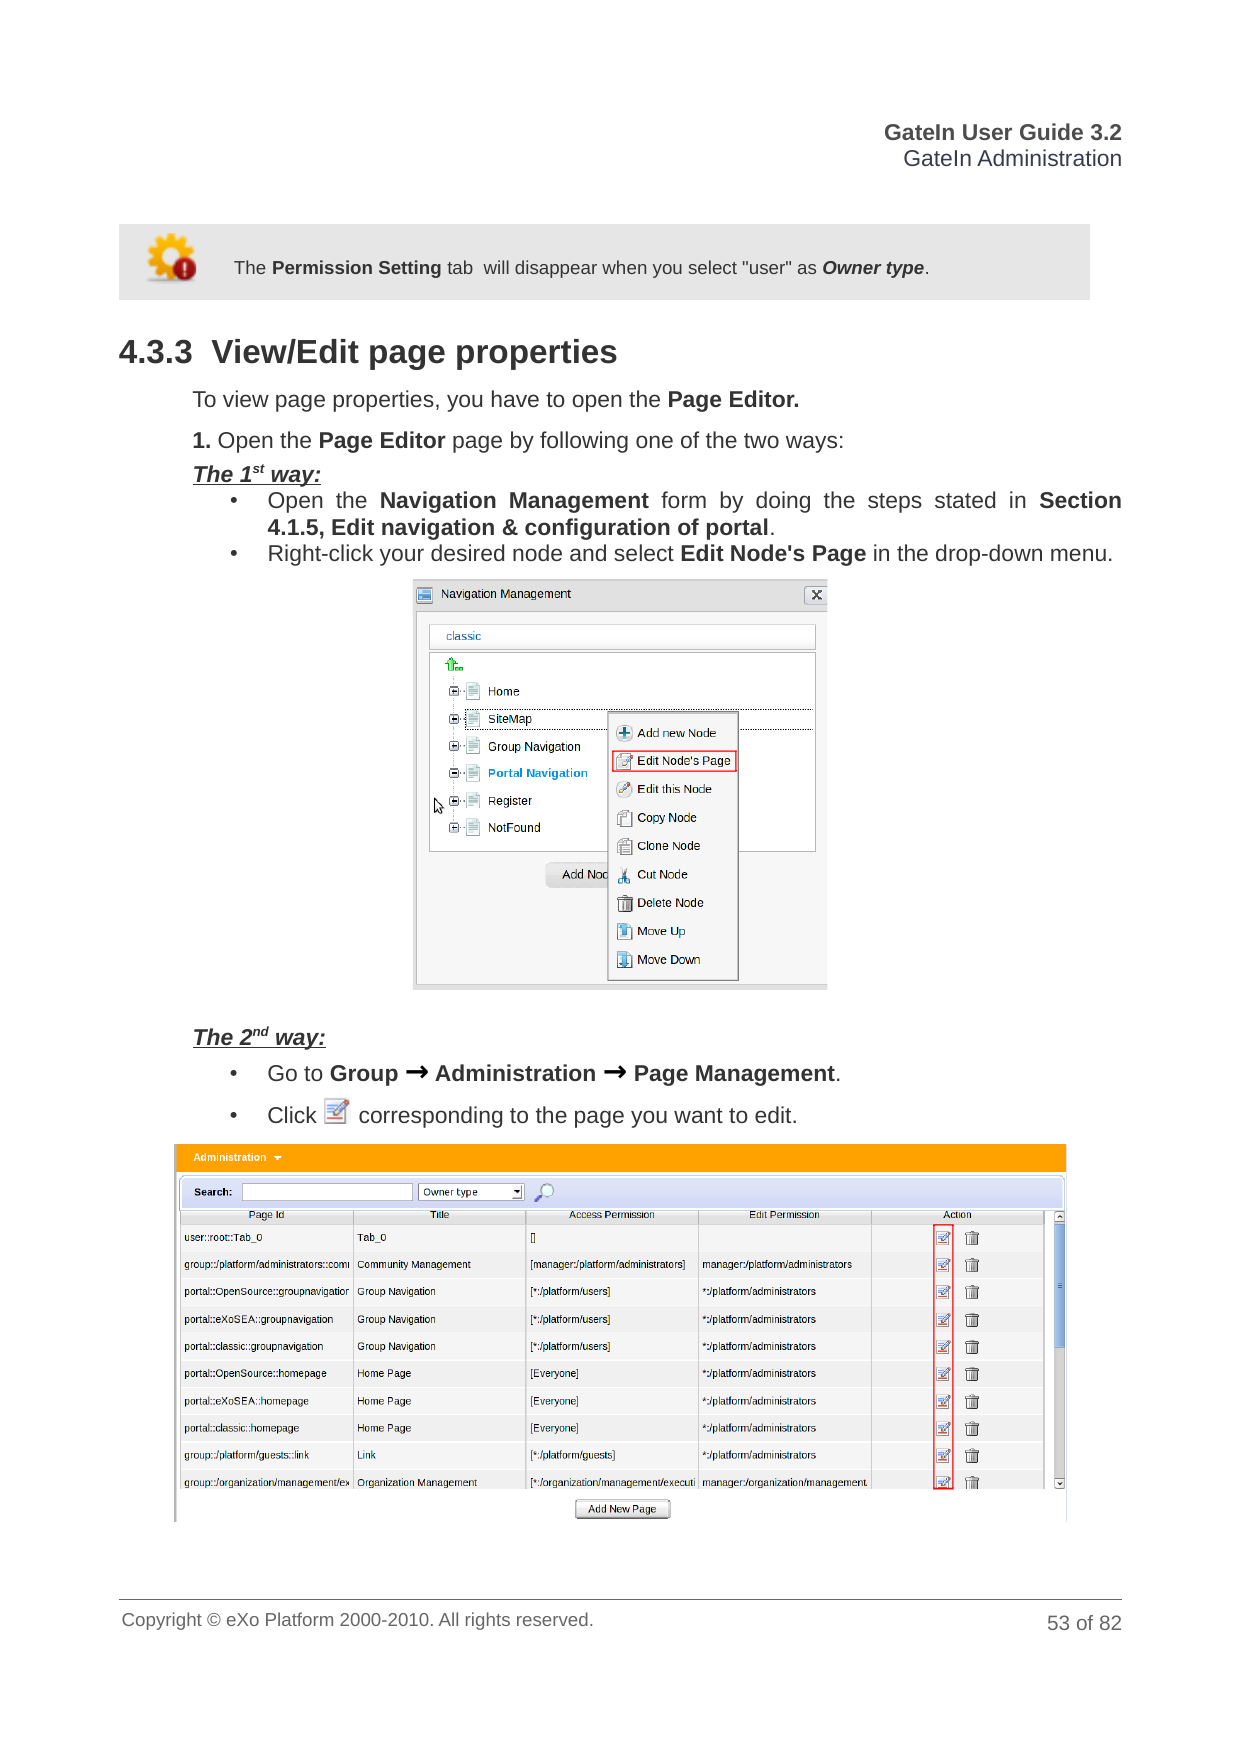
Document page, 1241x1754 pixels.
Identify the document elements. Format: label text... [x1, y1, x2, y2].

text The 2nd way: [192, 1024, 1122, 1050]
list Go to Group → Administration → Page Management. [229, 1050, 1122, 1090]
list Open the Navigation Management form by doing the steps stated in Section 4.1.5, Edit navigation & configuration of portal. [230, 487, 1122, 540]
list Clickcorresponding to the page you want to edit. [229, 1090, 1122, 1131]
text To view page properties, you have to open the Page Editor. [192, 386, 1122, 412]
picture [146, 233, 197, 284]
table_header [119, 224, 217, 300]
picture [174, 1144, 1067, 1522]
picture [412, 579, 828, 990]
picture [324, 1097, 351, 1124]
subtitle View/Edit page properties [118, 332, 1122, 371]
text 1. Open the Page Editor page by following one of the two ways: [192, 427, 1122, 453]
text The 1st way: [192, 461, 1122, 487]
table_header The Permission Setting tab will disappear when you select "user" as Owner type. [217, 224, 1090, 300]
list Right-click your desired node and select Edit Node's Page in the drop-down menu. [230, 540, 1122, 566]
